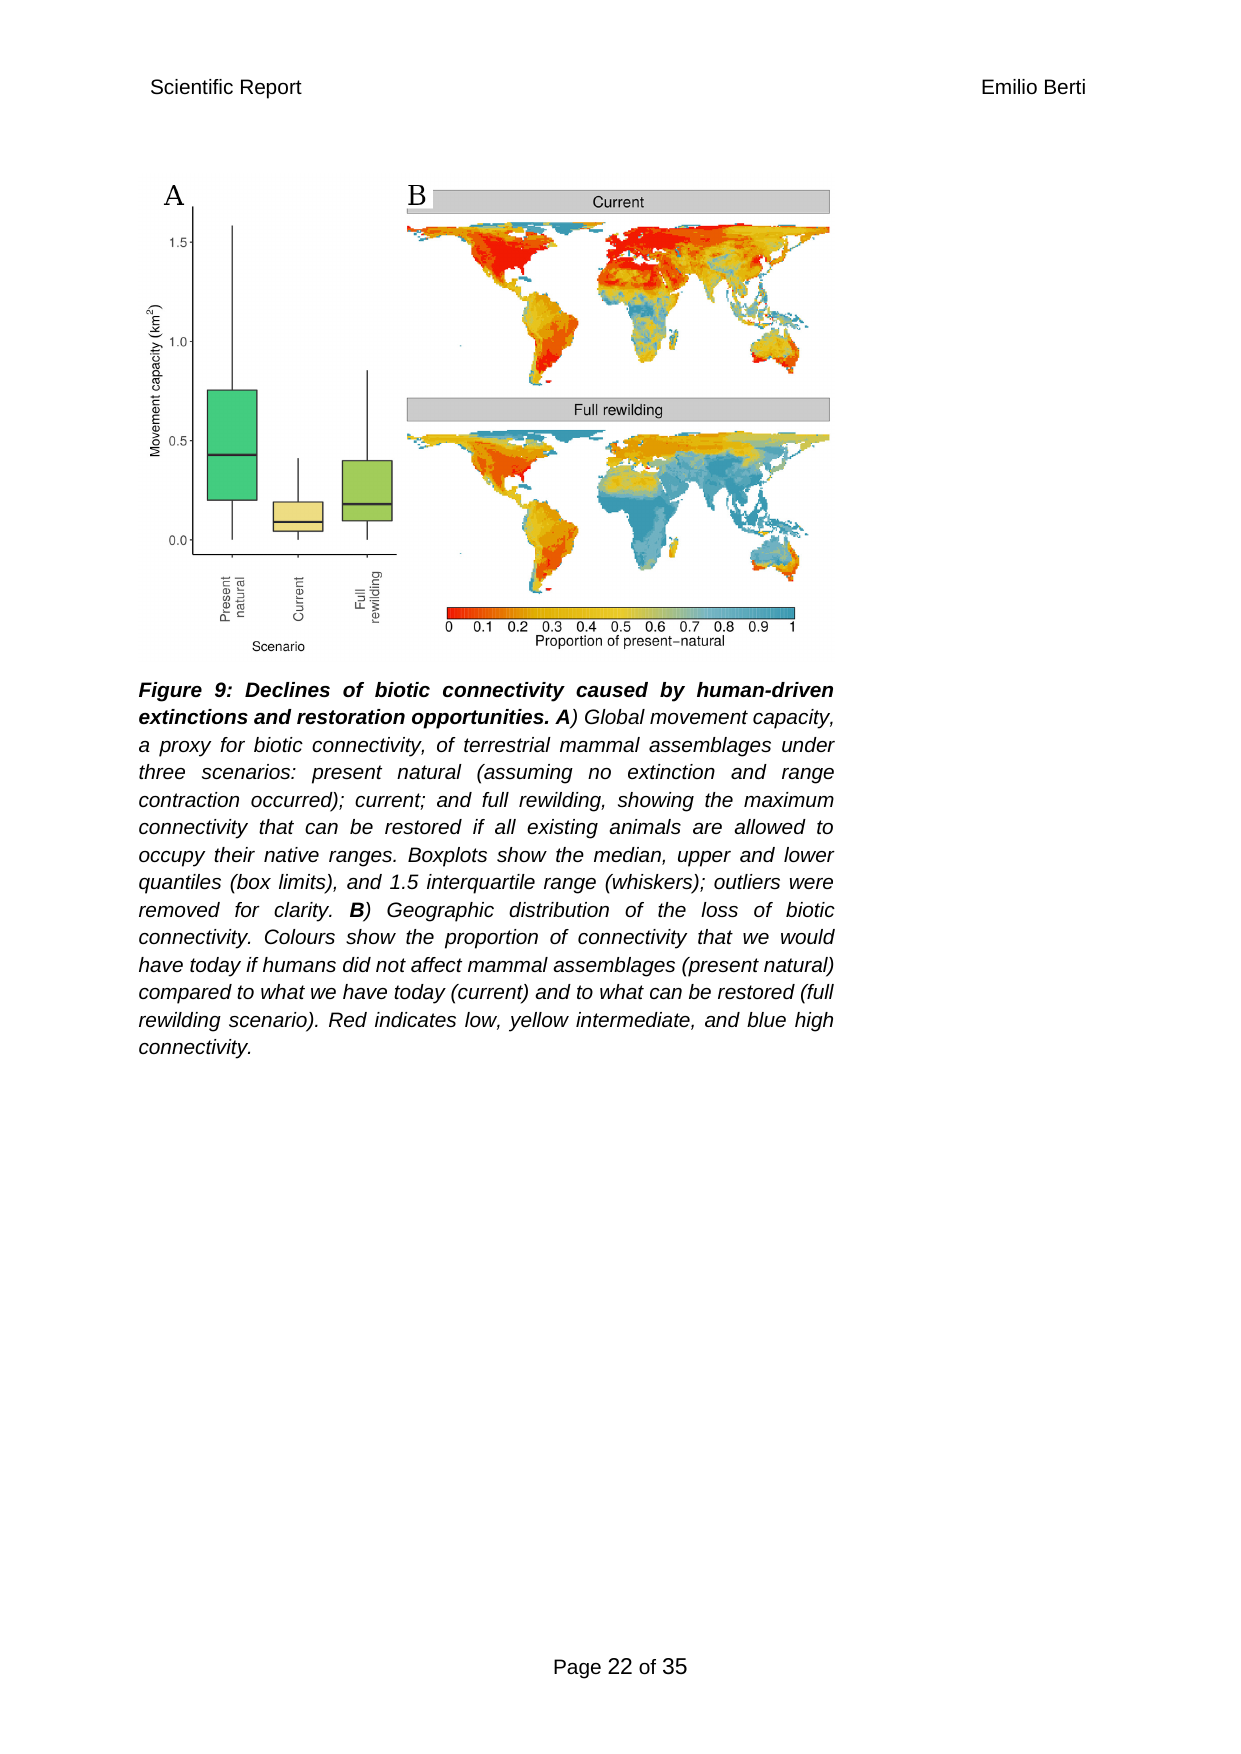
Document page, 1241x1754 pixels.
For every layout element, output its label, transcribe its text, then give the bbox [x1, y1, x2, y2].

picture [138, 173, 836, 662]
text Figure 9: Declines of biotic connectivity caused by human-driven extinctions and restoration opportunities. A) Global movement capacity, a proxy for biotic connectivity, of terrestrial mammal assemblages under three scenarios: present natural (assuming no extinction and range contraction occurred); current; and full rewilding, showing the maximum connectivity that can be restored if all existing animals are allowed to occupy their native ranges. Boxplots show the median, upper and lower quantiles (box limits), and 1.5 interquartile range (whiskers); outliers were removed for clarity. B) Geographic distribution of the loss of biotic connectivity. Colours show the proportion of connectivity that we would have today if humans did not affect mammal assemblages (present natural) compared to what we have today (current) and to what can be restored (full rewilding scenario). Red indicates low, yellow intermediate, and blue high connectivity. [138, 662, 835, 1059]
